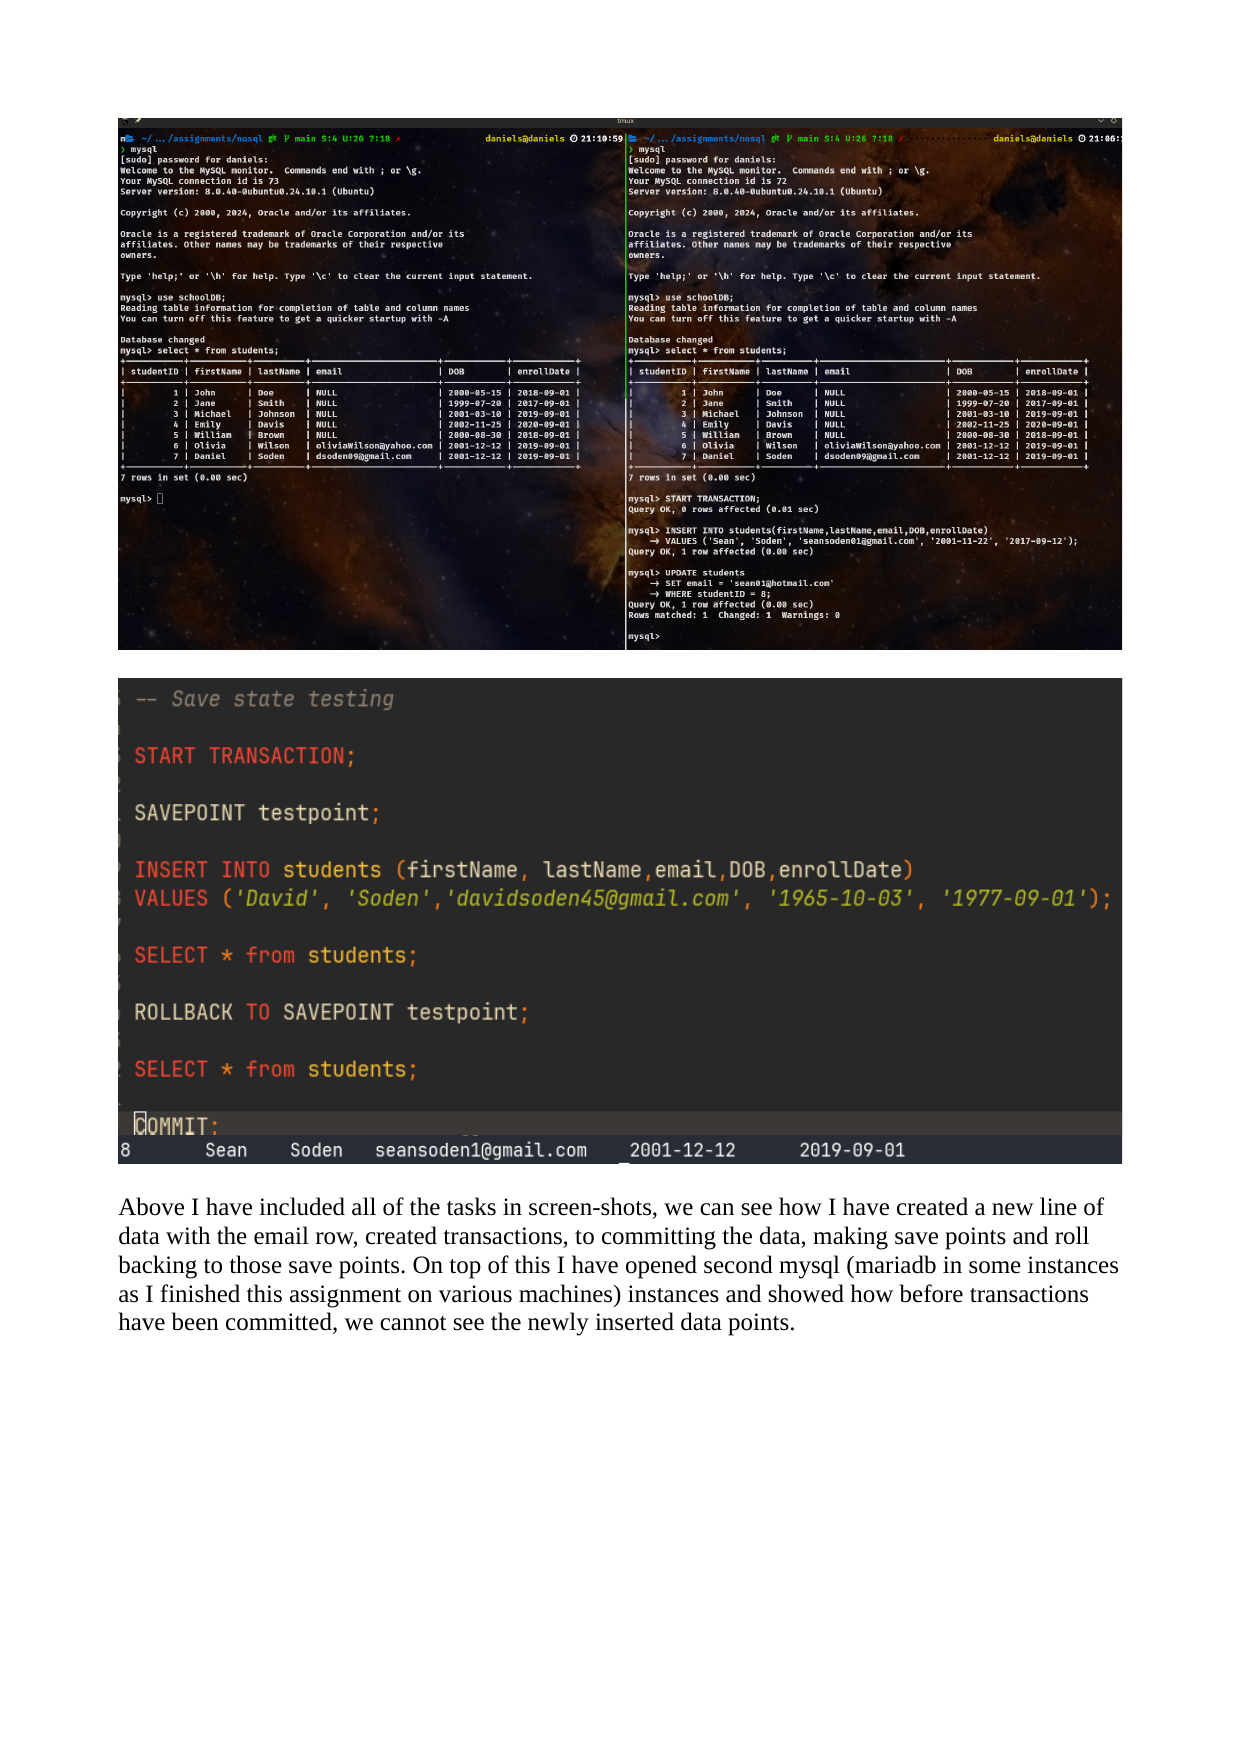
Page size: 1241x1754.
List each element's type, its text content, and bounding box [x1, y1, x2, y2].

picture [118, 118, 1123, 650]
text Above I have included all of the tasks in screen-shots, we can see how I have created a new line of data with the email row, created transactions, to committing the data, making save points and roll backing to those save points. On top of this I have opened second mysql (mariadb in some instances as I finished this assignment on various machines) instances and showed how before transactions have been committed, we cannot see the newly inserted data points. [118, 1192, 1122, 1336]
picture [118, 678, 1123, 1164]
